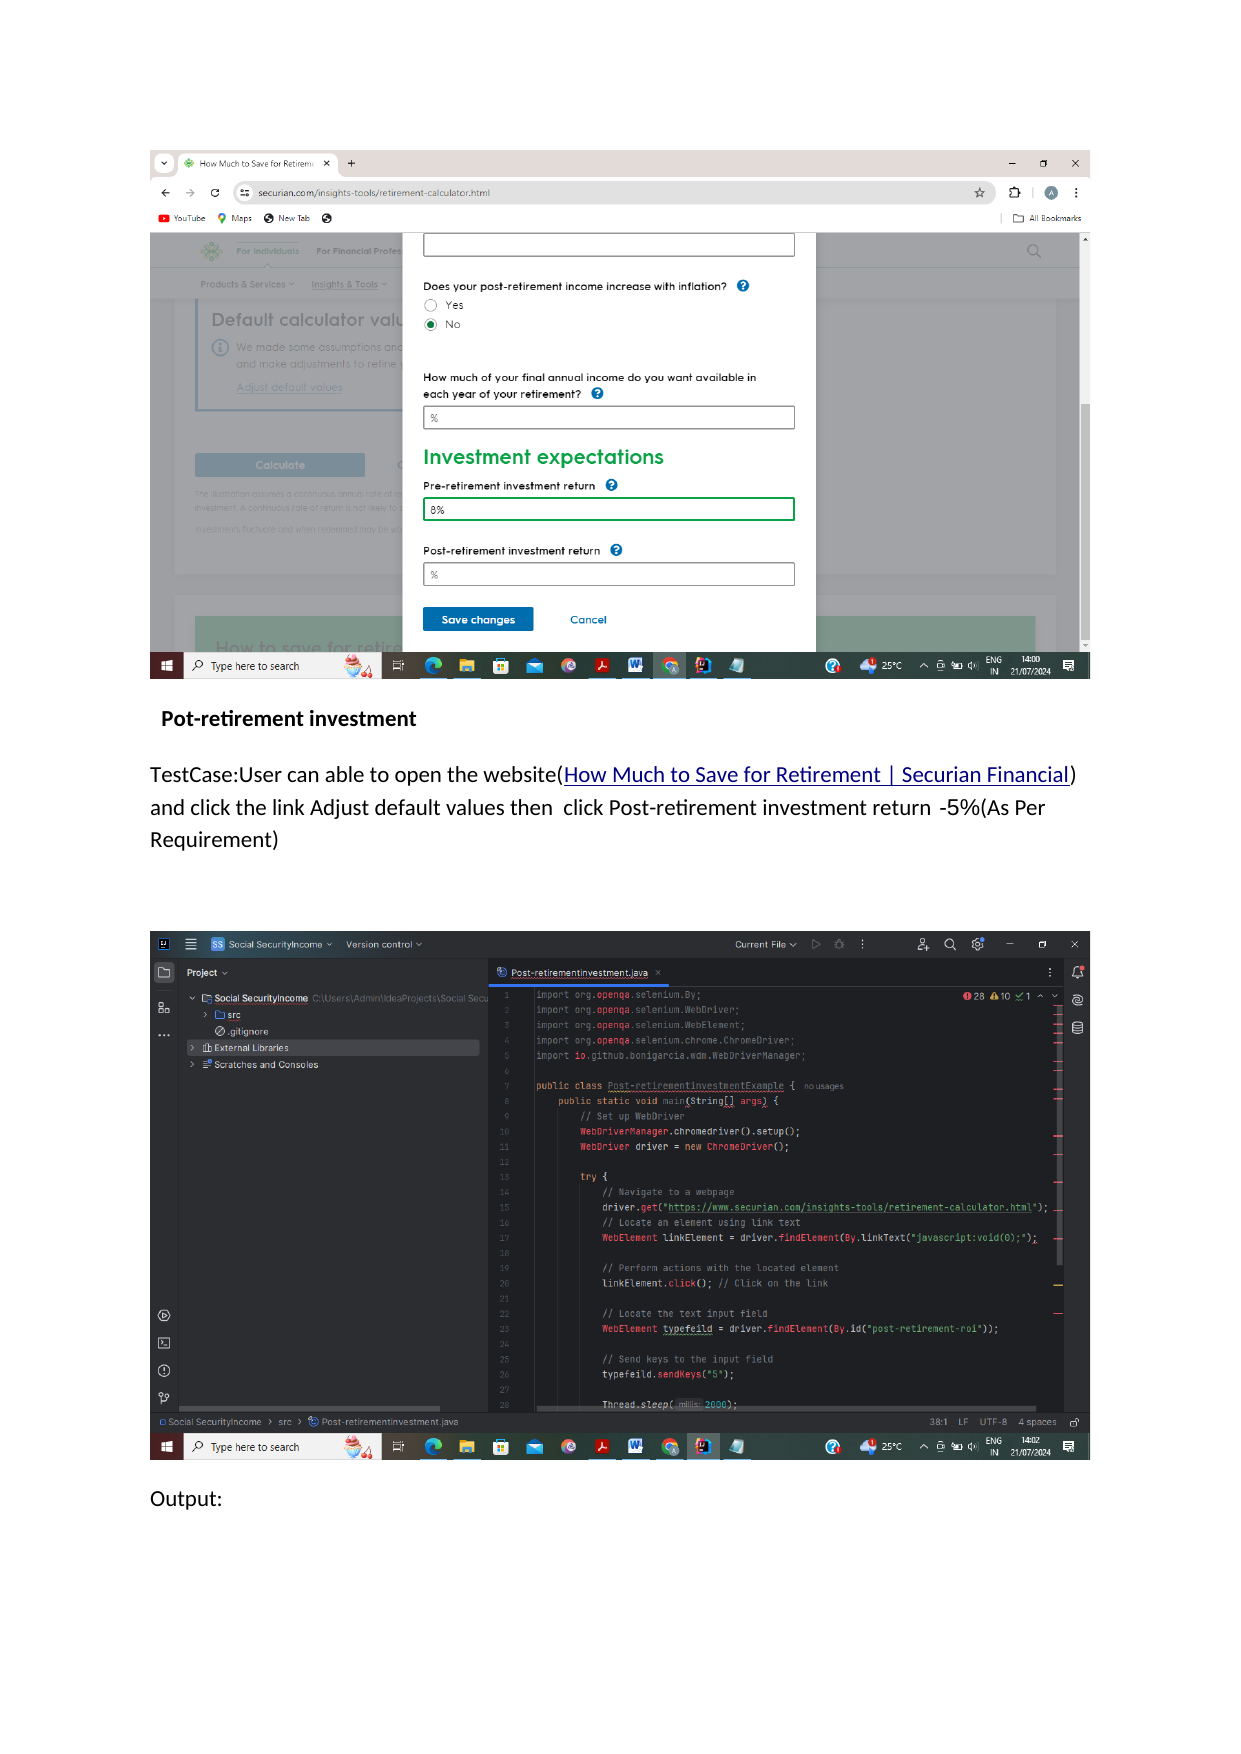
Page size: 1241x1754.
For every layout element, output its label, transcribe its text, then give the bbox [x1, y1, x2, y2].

text Output: [150, 1484, 1090, 1513]
text TestCase:User can able to open the website(How Much to Save for Retirement | Securian Financial) and click the link Adjust default values then click Post-retirement investment return -5%(As Per Requirement) [150, 761, 1090, 853]
table_header Pot-retirement investment [151, 705, 766, 760]
